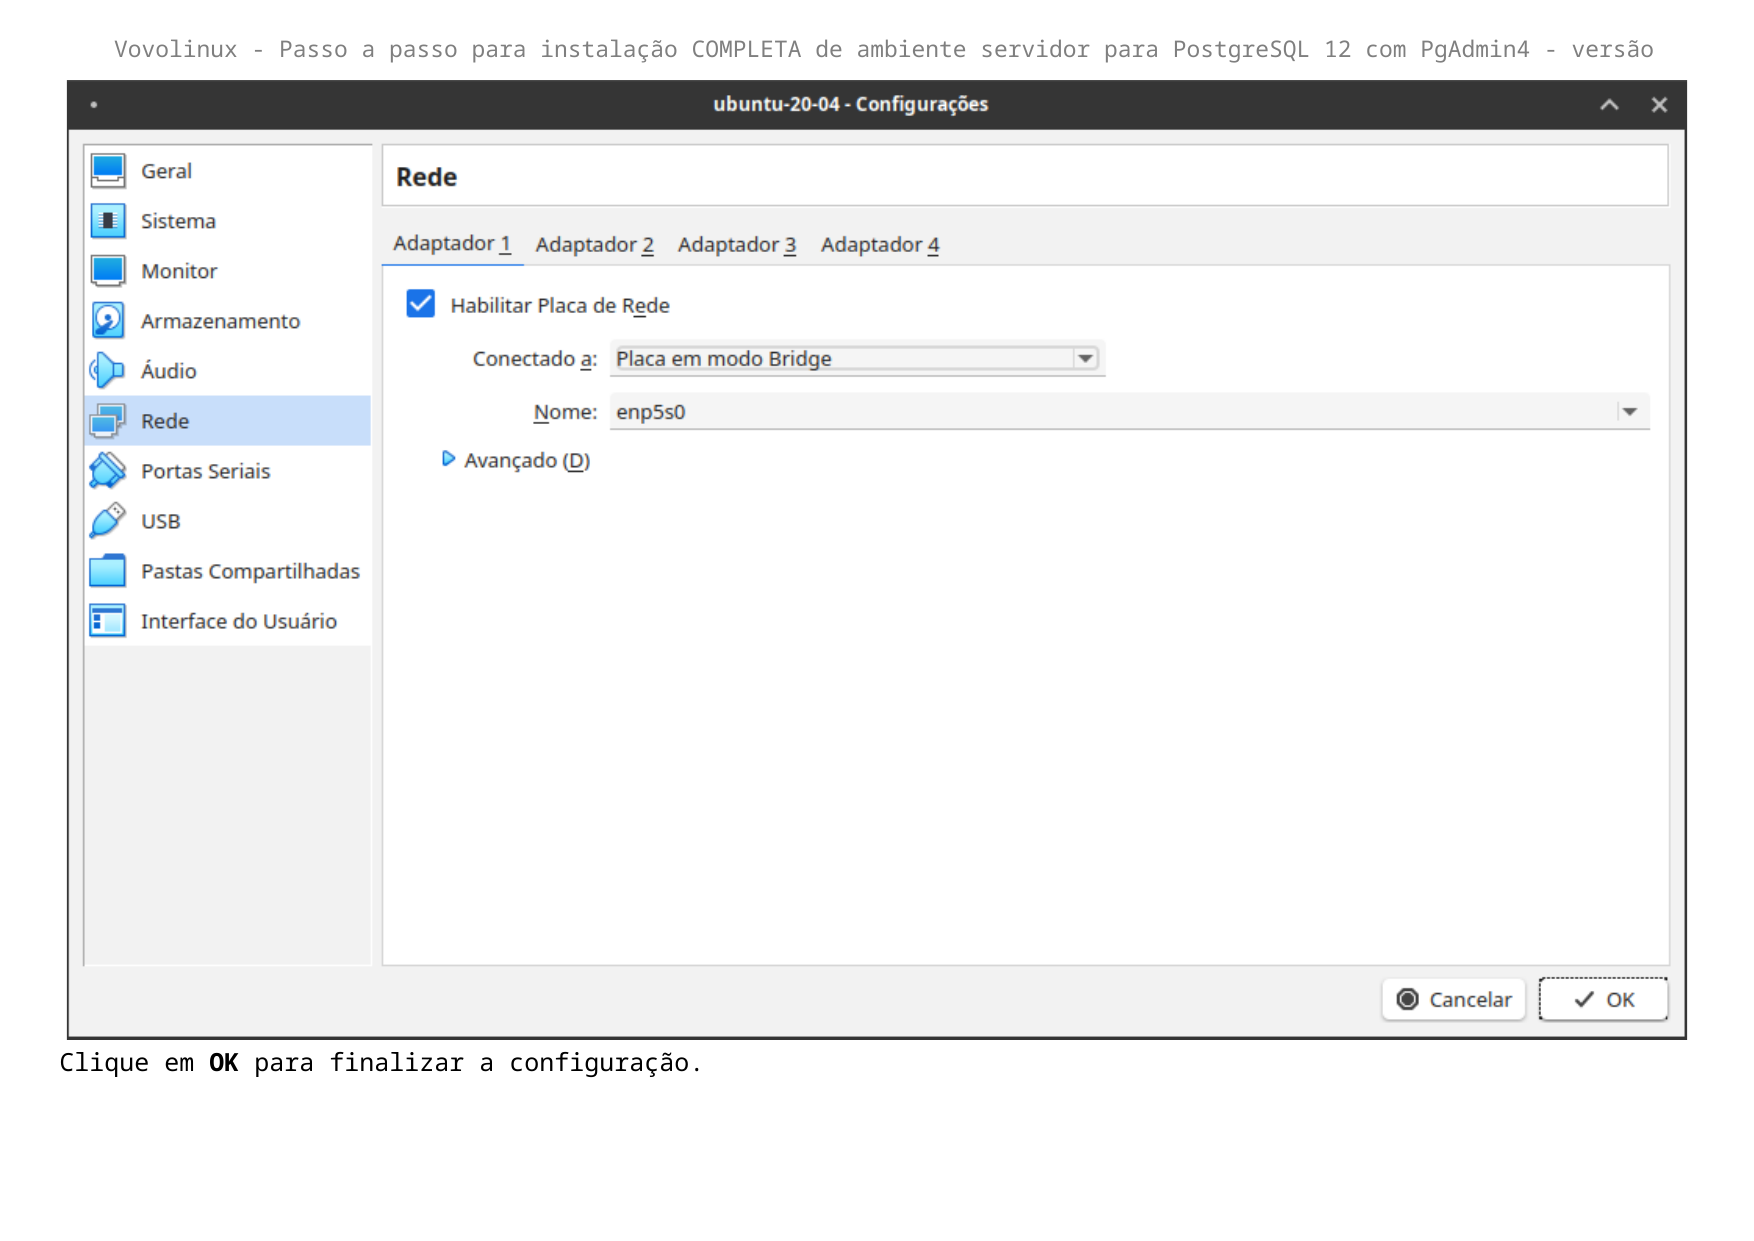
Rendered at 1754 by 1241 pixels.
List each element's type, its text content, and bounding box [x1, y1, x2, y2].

picture [66, 80, 1688, 1040]
text Clique em OK para finalizar a configuração. [59, 98, 1695, 1079]
